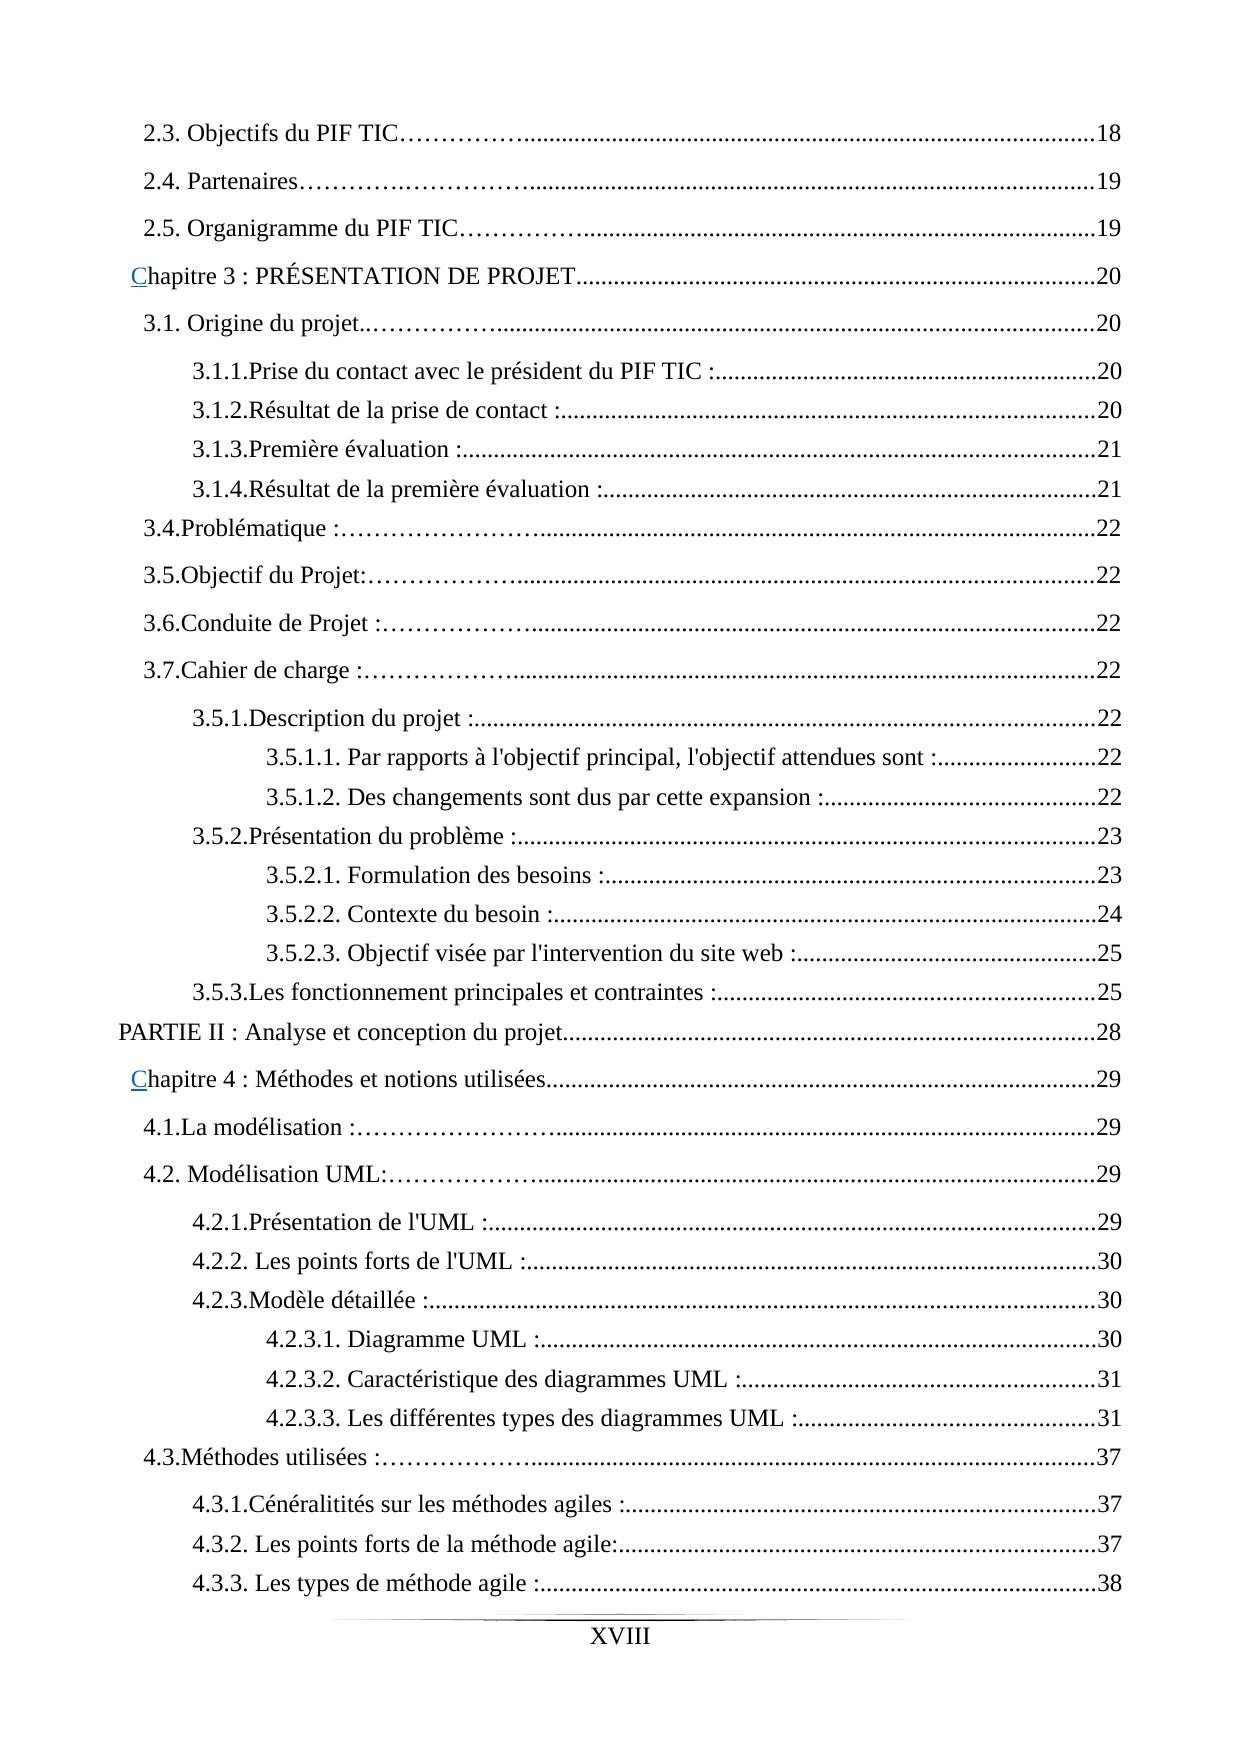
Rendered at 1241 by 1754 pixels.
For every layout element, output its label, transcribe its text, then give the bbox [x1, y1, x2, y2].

text 3.5.2.3. Objectif visée par l'intervention du site web : 25 [266, 938, 1122, 967]
text 3.5.1.Description du projet : 22 [192, 703, 1122, 732]
text 3.1.2.Résultat de la prise de contact : 20 [192, 395, 1122, 424]
text 4.1.La modélisation :……………………. 29 [118, 1112, 1122, 1141]
text 4.3.1.Cénéralitités sur les méthodes agiles : 37 [192, 1489, 1122, 1518]
text 2.3. Objectifs du PIF TIC…………….. 18 [118, 118, 1122, 147]
text 3.7.Cahier de charge :………………... 22 [118, 656, 1122, 684]
text 2.5. Organigramme du PIF TIC…………….. 19 [118, 213, 1122, 242]
text 4.2.2. Les points forts de l'UML : 30 [192, 1246, 1122, 1275]
text 3.5.2.2. Contexte du besoin : 24 [266, 899, 1122, 928]
text 2.4. Partenaires………….…………….. 19 [118, 166, 1122, 194]
text 3.1. Origine du projet..…………….. 20 [118, 308, 1122, 337]
text 3.5.Objectif du Projet:………………... 22 [118, 560, 1122, 589]
text 4.2.3.2. Caractéristique des diagrammes UML : 31 [266, 1364, 1122, 1392]
text Chapitre 4 : Méthodes et notions utilisées 29 [118, 1064, 1122, 1093]
text 4.2.3.Modèle détaillée : 30 [192, 1285, 1122, 1314]
text 4.2.3.3. Les différentes types des diagrammes UML : 31 [266, 1403, 1122, 1432]
text 3.5.1.1. Par rapports à l'objectif principal, l'objectif attendues sont : 22 [266, 742, 1122, 771]
text 3.1.4.Résultat de la première évaluation : 21 [192, 474, 1122, 502]
text 4.3.2. Les points forts de la méthode agile: 37 [192, 1529, 1122, 1557]
text 4.3.3. Les types de méthode agile : 38 [192, 1568, 1122, 1597]
text PARTIE II : Analyse et conception du projet 28 [118, 1017, 1122, 1045]
text 4.3.Méthodes utilisées :………………. 37 [118, 1442, 1122, 1471]
text 3.6.Conduite de Projet :………………. 22 [118, 608, 1122, 637]
text 4.2.1.Présentation de l'UML : 29 [192, 1207, 1122, 1236]
text 3.1.1.Prise du contact avec le président du PIF TIC : 20 [192, 356, 1122, 385]
text 3.5.2.Présentation du problème : 23 [192, 821, 1122, 849]
text 4.2. Modélisation UML:………………... 29 [118, 1159, 1122, 1188]
text 3.4.Problématique :……………………. 22 [118, 513, 1122, 542]
text 3.1.3.Première évaluation : 21 [192, 434, 1122, 463]
text 4.2.3.1. Diagramme UML : 30 [266, 1324, 1122, 1353]
text 3.5.3.Les fonctionnement principales et contraintes : 25 [192, 977, 1122, 1006]
picture [171, 1613, 1069, 1622]
text Chapitre 3 : PRÉSENTATION DE PROJET 20 [118, 261, 1122, 290]
text 3.5.1.2. Des changements sont dus par cette expansion : 22 [266, 782, 1122, 810]
text 3.5.2.1. Formulation des besoins : 23 [266, 860, 1122, 889]
